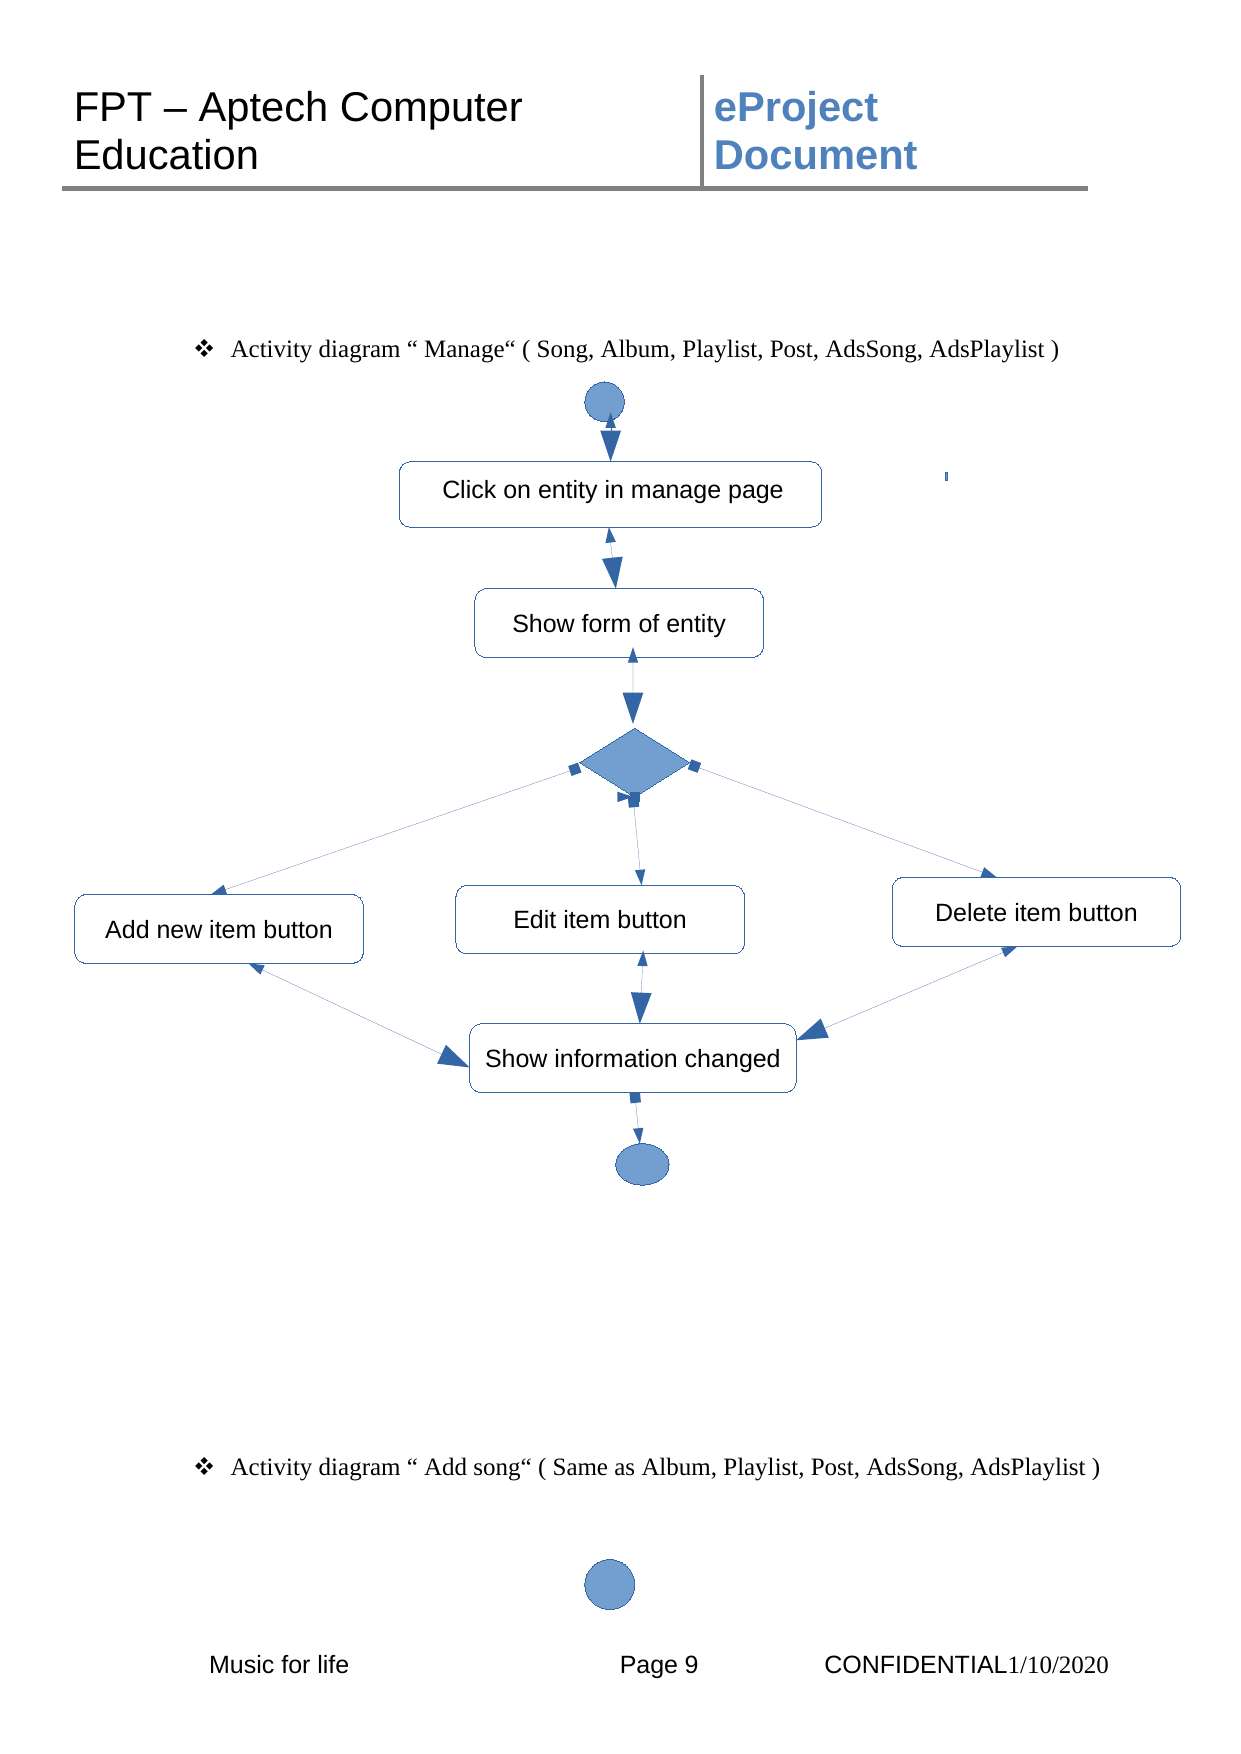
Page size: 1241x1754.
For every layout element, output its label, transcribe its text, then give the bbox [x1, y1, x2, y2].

list Activity diagram “ Add song“ ( Same as Album, Playlist, Post, AdsSong, AdsPlaylist ) [193, 1452, 1172, 1481]
list Activity diagram “ Manage“ ( Song, Album, Playlist, Post, AdsSong, AdsPlaylist ) [193, 334, 1172, 363]
